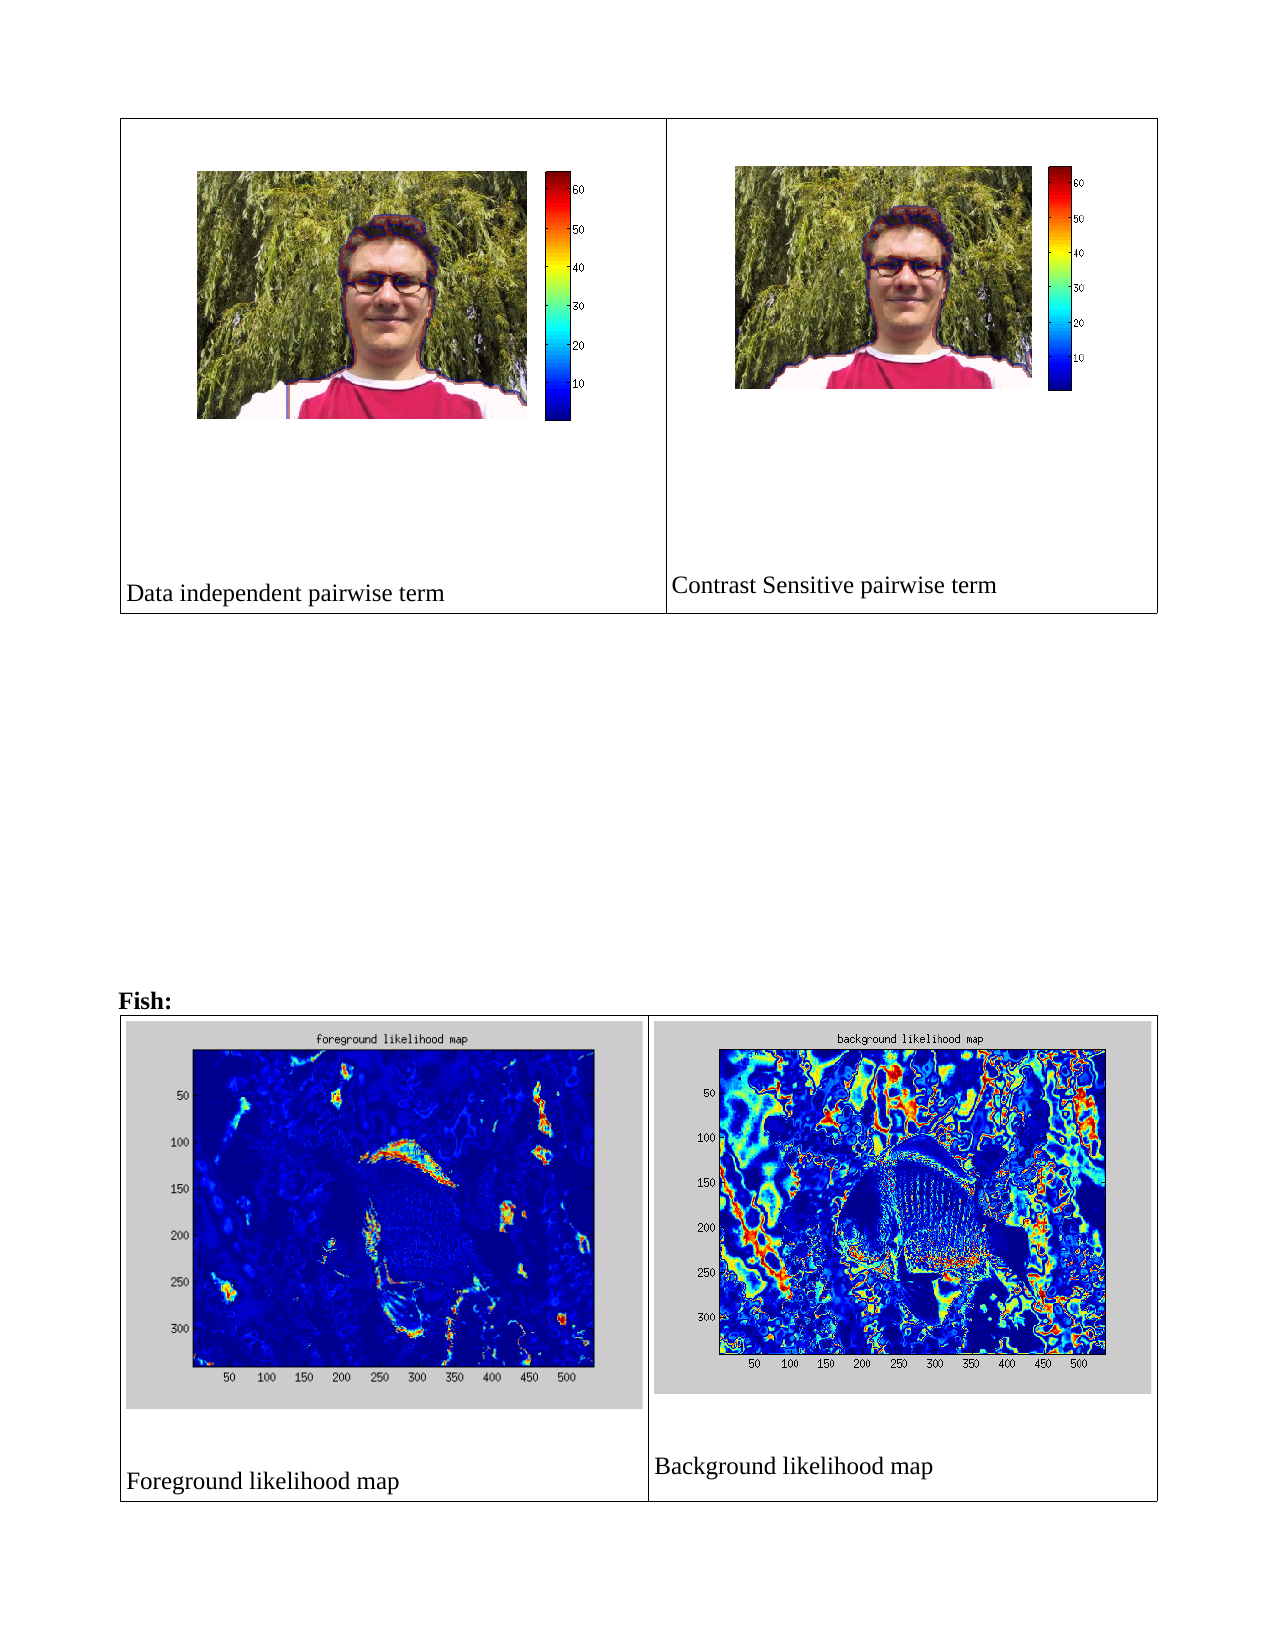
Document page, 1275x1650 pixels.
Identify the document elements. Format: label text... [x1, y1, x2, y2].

table_header Foreground likelihood map [121, 1409, 648, 1501]
picture [126, 123, 660, 492]
table_header [121, 1016, 648, 1408]
table_header Background likelihood map [649, 1016, 1157, 1501]
table_cell Data independent pairwise term [121, 119, 666, 613]
picture [671, 123, 1152, 455]
table_cell Contrast Sensitive pairwise term [667, 119, 1157, 613]
picture [126, 1021, 643, 1409]
picture [654, 1021, 1152, 1394]
text Fish: [118, 986, 1157, 1015]
